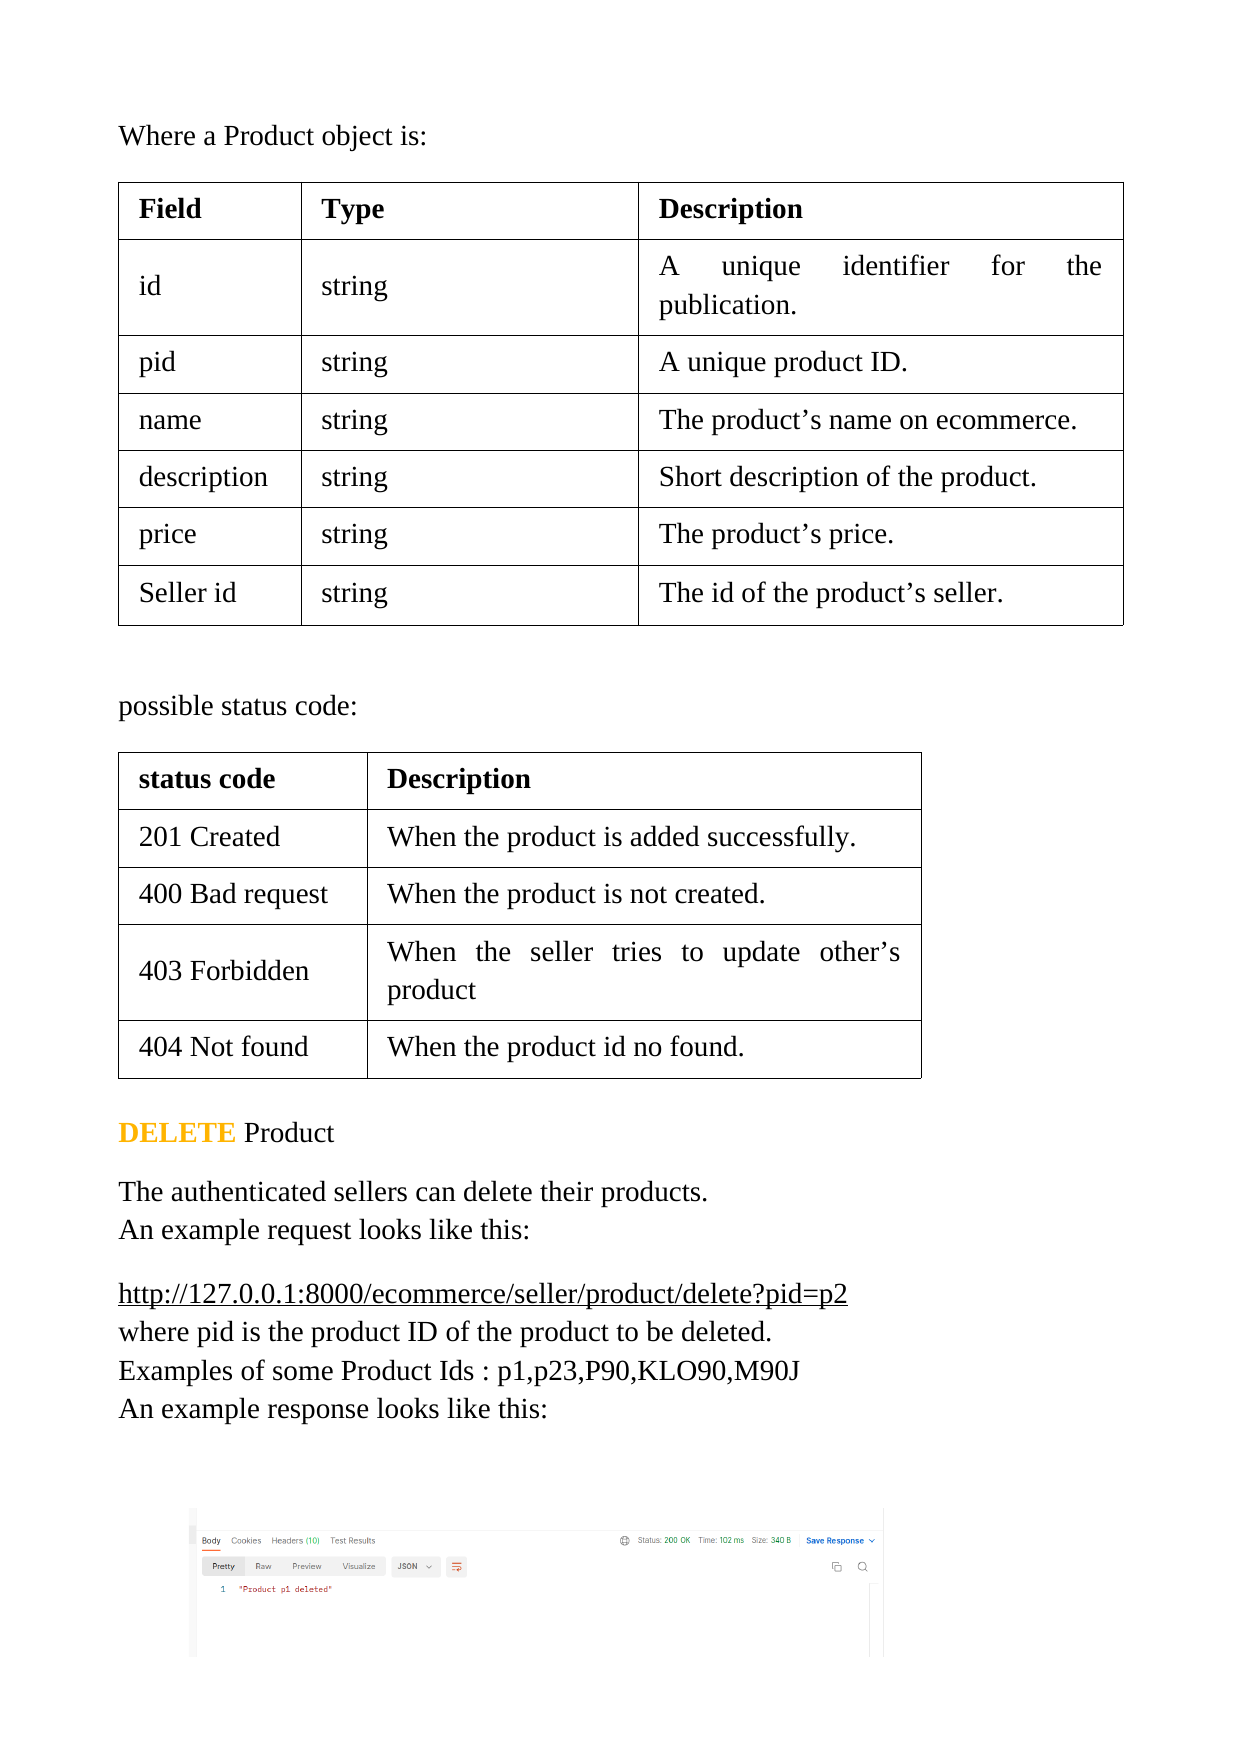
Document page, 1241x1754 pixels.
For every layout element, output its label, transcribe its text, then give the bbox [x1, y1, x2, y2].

table_cell string [302, 240, 638, 335]
table_cell When the product id no found. [368, 1021, 921, 1077]
table_cell Short description of the product. [639, 451, 1123, 507]
table_cell Seller id [119, 566, 301, 625]
table_cell 201 Created [119, 810, 367, 867]
table_cell A unique identifier for the publication. [639, 240, 1123, 335]
text http://127.0.0.1:8000/ecommerce/seller/product/delete?pid=p2 [118, 1276, 1122, 1309]
table_cell The product’s price. [639, 508, 1123, 564]
table_cell string [302, 394, 638, 450]
table_header Description [368, 753, 921, 809]
text The authenticated sellers can delete their products. [118, 1174, 1122, 1207]
table_header Type [302, 183, 638, 239]
table_header status code [119, 753, 367, 809]
text DELETE Product [118, 1115, 1122, 1149]
text An example request looks like this: [118, 1212, 1122, 1246]
table_cell When the product is not created. [368, 868, 921, 924]
text where pid is the product ID of the product to be deleted. [118, 1314, 1122, 1348]
table_cell string [302, 566, 638, 625]
text Where a Product object is: [118, 118, 1122, 152]
table_cell 400 Bad request [119, 868, 367, 924]
text An example response looks like this: [118, 1391, 1122, 1425]
table_cell pid [119, 336, 301, 392]
table_cell 403 Forbidden [119, 925, 367, 1020]
table_cell price [119, 508, 301, 564]
table_cell The id of the product’s seller. [639, 566, 1123, 625]
text Examples of some Product Ids : p1,p23,P90,KLO90,M90J [118, 1353, 1122, 1386]
text possible status code: [118, 688, 1122, 722]
table_cell string [302, 508, 638, 564]
table_cell 404 Not found [119, 1021, 367, 1077]
table_cell string [302, 336, 638, 392]
table_header Description [639, 183, 1123, 239]
table_cell When the product is added successfully. [368, 810, 921, 867]
table_cell When the seller tries to update other’s product [368, 925, 921, 1020]
table_header Field [119, 183, 301, 239]
table_cell A unique product ID. [639, 336, 1123, 392]
table_cell name [119, 394, 301, 450]
table_cell description [119, 451, 301, 507]
table_cell string [302, 451, 638, 507]
table_cell id [119, 240, 301, 335]
table_cell The product’s name on ecommerce. [639, 394, 1123, 450]
